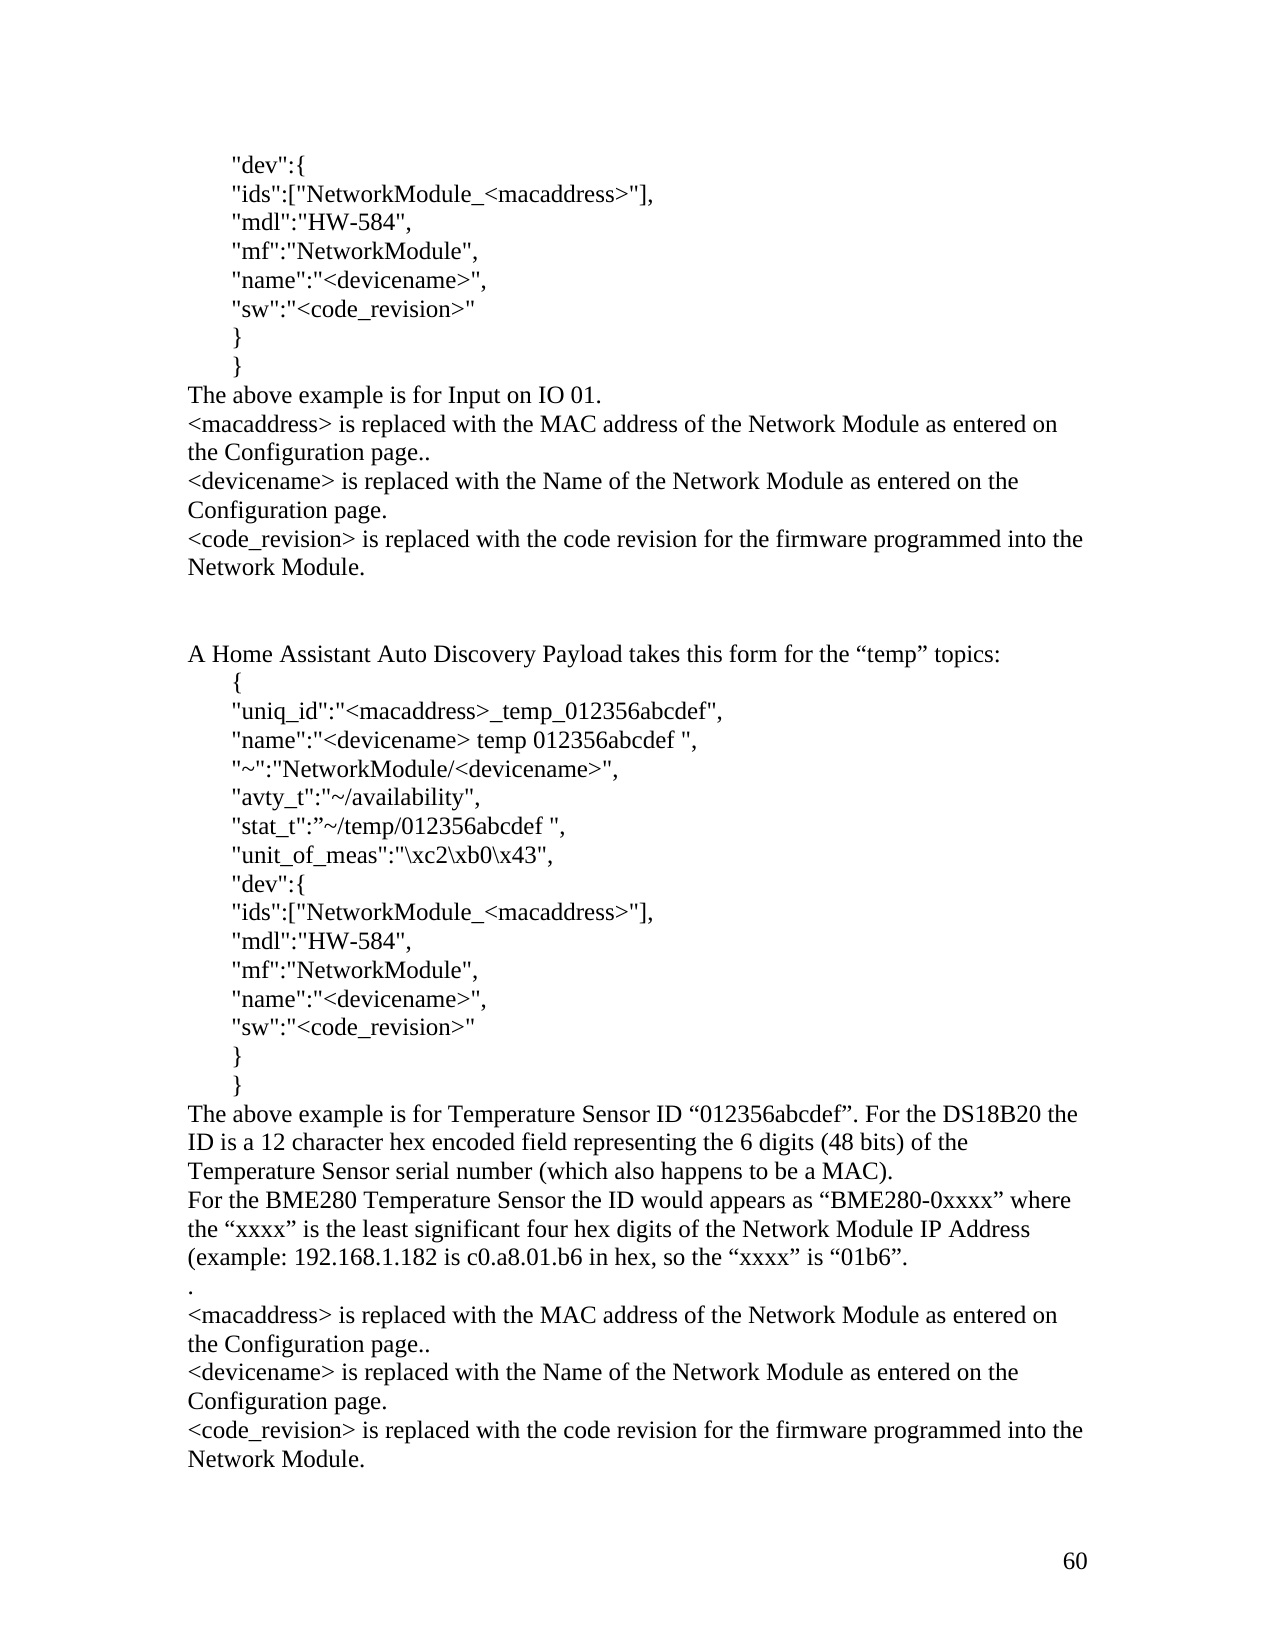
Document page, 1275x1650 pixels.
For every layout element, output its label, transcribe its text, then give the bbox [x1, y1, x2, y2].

text "dev":{ [187, 869, 1087, 897]
text A Home Assistant Auto Discovery Payload takes this form for the “temp” topics: [187, 639, 1087, 667]
text "mf":"NetworkModule", [187, 955, 1087, 984]
text The above example is for Temperature Sensor ID “012356abcdef”. For the DS18B20 the ID is a 12 character hex encoded field representing the 6 digits (48 bits) of the Temperature Sensor serial number (which also happens to be a MAC). [187, 1099, 1087, 1185]
text "ids":["NetworkModule_<macaddress>"], [187, 897, 1087, 926]
text { [187, 667, 1087, 696]
text "avty_t":"~/availability", [187, 782, 1087, 811]
text <devicename> is replaced with the Name of the Network Module as entered on the Configuration page. [187, 1357, 1087, 1415]
text "sw":"<code_revision>" [187, 294, 1087, 322]
text "mdl":"HW-584", [187, 926, 1087, 955]
text "name":"<devicename>", [187, 984, 1087, 1012]
text "name":"<devicename> temp 012356abcdef ", [187, 725, 1087, 754]
text "name":"<devicename>", [187, 265, 1087, 294]
text "mdl":"HW-584", [187, 207, 1087, 236]
text <code_revision> is replaced with the code revision for the firmware programmed into the Network Module. [187, 524, 1087, 581]
text } [187, 322, 1087, 351]
text "ids":["NetworkModule_<macaddress>"], [187, 179, 1087, 207]
text The above example is for Input on IO 01. [187, 380, 1087, 409]
text <devicename> is replaced with the Name of the Network Module as entered on the Configuration page. [187, 466, 1087, 524]
text } [187, 1041, 1087, 1070]
text } [187, 1070, 1087, 1099]
text "sw":"<code_revision>" [187, 1012, 1087, 1041]
text <macaddress> is replaced with the MAC address of the Network Module as entered on the Configuration page.. [187, 1300, 1087, 1357]
text "uniq_id":"<macaddress>_temp_012356abcdef", [187, 696, 1087, 725]
text . [187, 1271, 1087, 1300]
text "~":"NetworkModule/<devicename>", [187, 754, 1087, 782]
text "unit_of_meas":"\xc2\xb0\x43", [187, 840, 1087, 869]
text } [187, 351, 1087, 380]
text "stat_t":”~/temp/012356abcdef ", [187, 811, 1087, 840]
text <code_revision> is replaced with the code revision for the firmware programmed into the Network Module. [187, 1415, 1087, 1472]
text For the BME280 Temperature Sensor the ID would appears as “BME280-0xxxx” where the “xxxx” is the least significant four hex digits of the Network Module IP Address (example: 192.168.1.182 is c0.a8.01.b6 in hex, so the “xxxx” is “01b6”. [187, 1185, 1087, 1271]
text <macaddress> is replaced with the MAC address of the Network Module as entered on the Configuration page.. [187, 409, 1087, 466]
text "mf":"NetworkModule", [187, 236, 1087, 265]
text "dev":{ [187, 150, 1087, 179]
